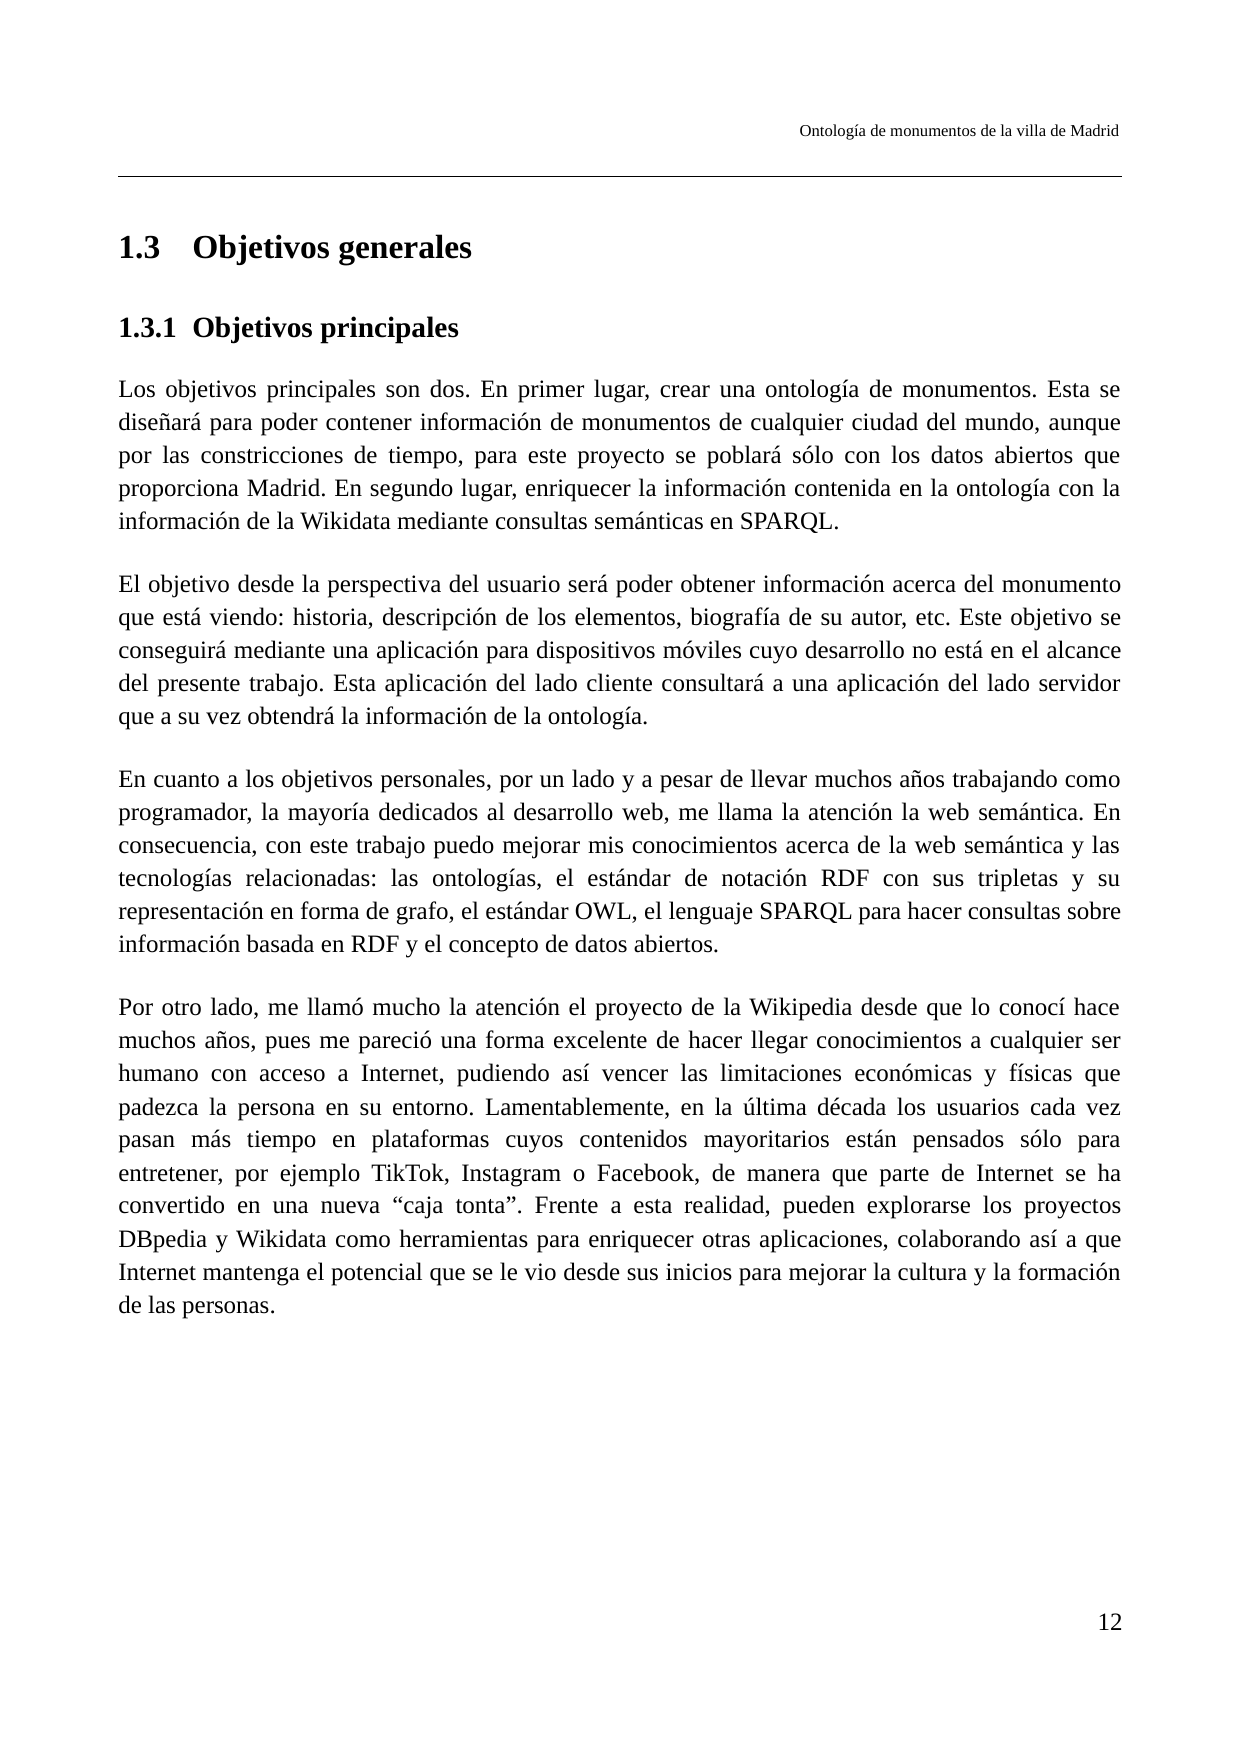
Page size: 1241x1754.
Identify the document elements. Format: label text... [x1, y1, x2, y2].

text En cuanto a los objetivos personales, por un lado y a pesar de llevar muchos años trabajando como programador, la mayoría dedicados al desarrollo web, me llama la atención la web semántica. En consecuencia, con este trabajo puedo mejorar mis conocimientos acerca de la web semántica y las tecnologías relacionadas: las ontologías, el estándar de notación RDF con sus tripletas y su representación en forma de grafo, el estándar OWL, el lenguaje SPARQL para hacer consultas sobre información basada en RDF y el concepto de datos abiertos. [118, 764, 1122, 958]
subtitle Objetivos principales [118, 310, 1122, 344]
text El objetivo desde la perspectiva del usuario será poder obtener información acerca del monumento que está viendo: historia, descripción de los elementos, biografía de su autor, etc. Este objetivo se conseguirá mediante una aplicación para dispositivos móviles cuyo desarrollo no está en el alcance del presente trabajo. Esta aplicación del lado cliente consultará a una aplicación del lado servidor que a su vez obtendrá la información de la ontología. [118, 569, 1122, 730]
text Por otro lado, me llamó mucho la atención el proyecto de la Wikipedia desde que lo conocí hace muchos años, pues me pareció una forma excelente de hacer llegar conocimientos a cualquier ser humano con acceso a Internet, pudiendo así vencer las limitaciones económicas y físicas que padezca la persona en su entorno. Lamentablemente, en la última década los usuarios cada vez pasan más tiempo en plataformas cuyos contenidos mayoritarios están pensados sólo para entretener, por ejemplo TikTok, Instagram o Facebook, de manera que parte de Internet se ha convertido en una nueva “caja tonta”. Frente a esta realidad, pueden explorarse los proyectos DBpedia y Wikidata como herramientas para enriquecer otras aplicaciones, colaborando así a que Internet mantenga el potencial que se le vio desde sus inicios para mejorar la cultura y la formación de las personas. [118, 992, 1122, 1318]
text Los objetivos principales son dos. En primer lugar, crear una ontología de monumentos. Esta se diseñará para poder contener información de monumentos de cualquier ciudad del mundo, aunque por las constricciones de tiempo, para este proyecto se poblará sólo con los datos abiertos que proporciona Madrid. En segundo lugar, enriquecer la información contenida en la ontología con la información de la Wikidata mediante consultas semánticas en SPARQL. [118, 374, 1122, 535]
subtitle Objetivos generales [118, 227, 1122, 265]
